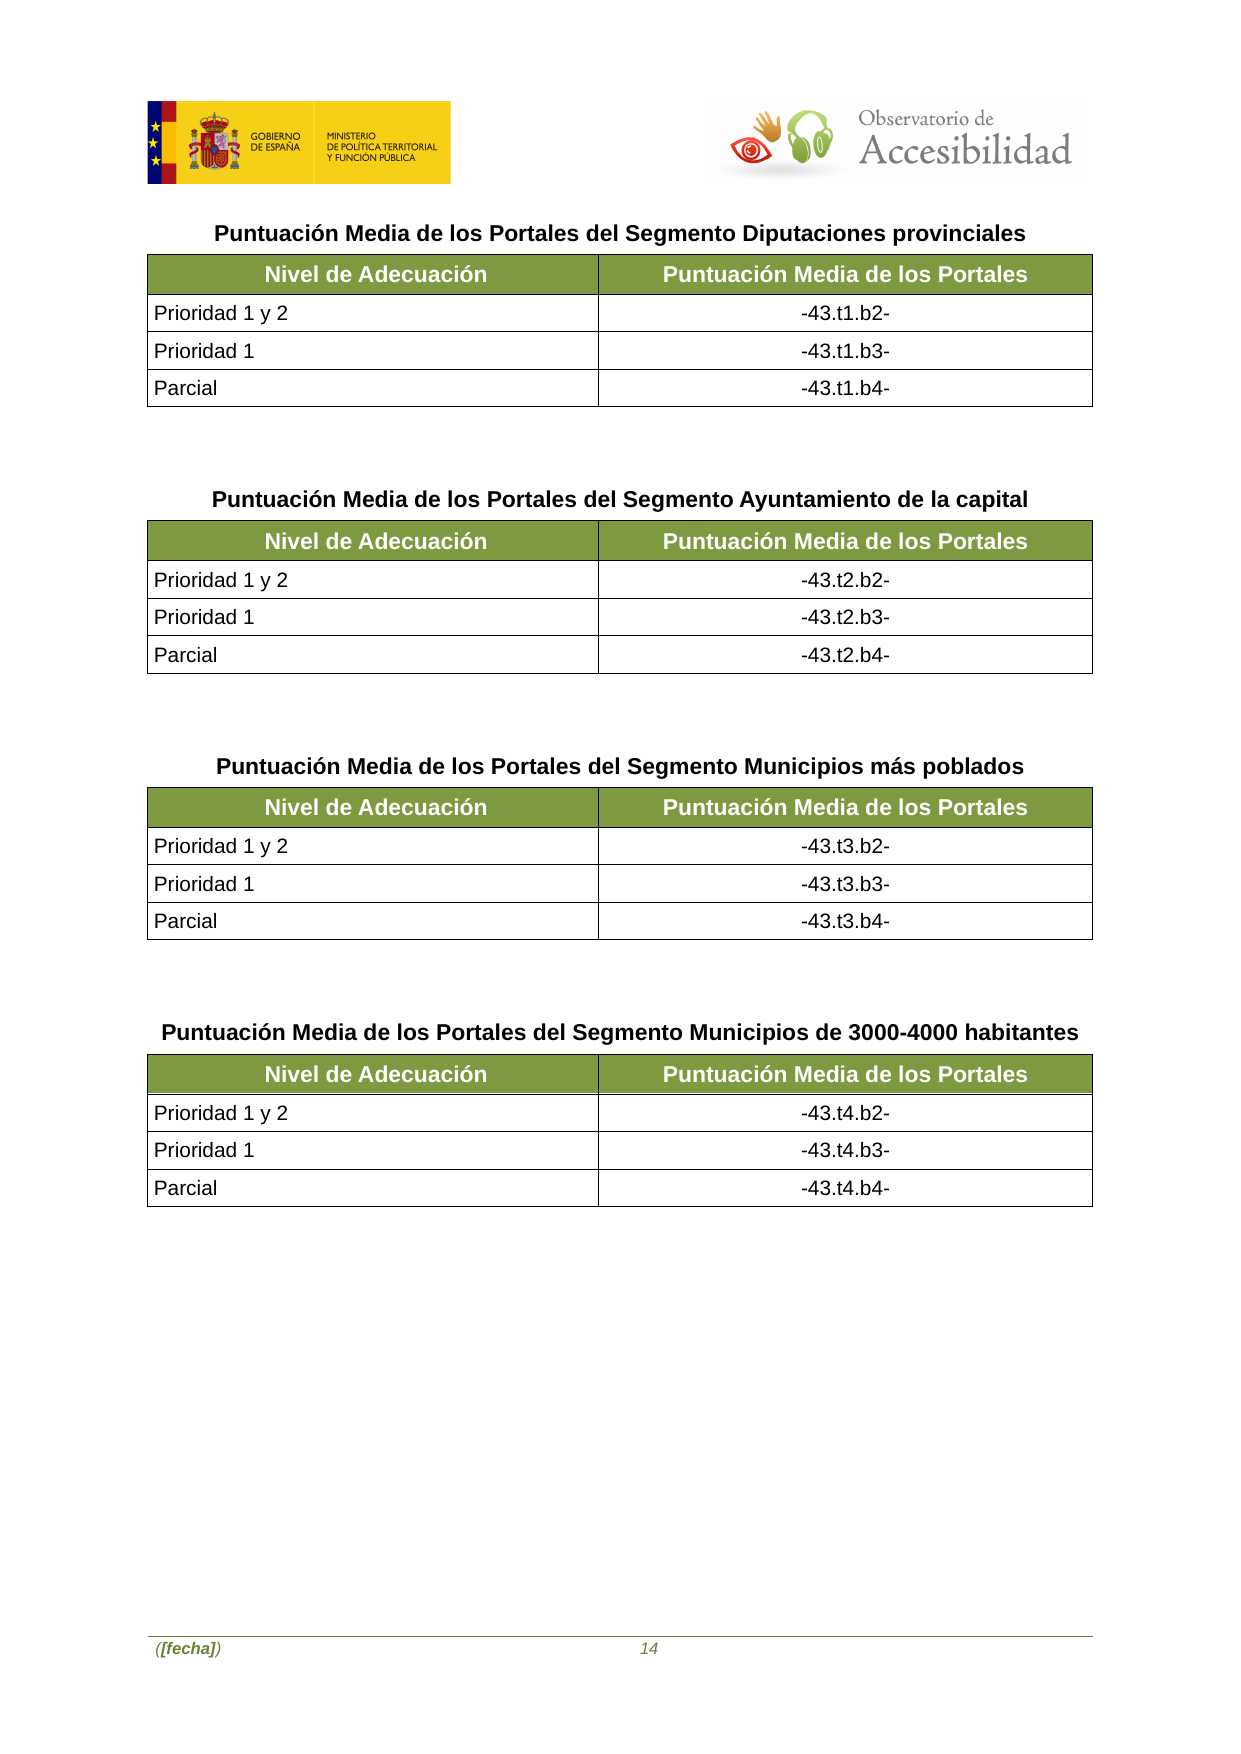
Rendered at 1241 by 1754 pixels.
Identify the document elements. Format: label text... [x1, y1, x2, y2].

table_cell -43.t3.b4- [599, 903, 1092, 939]
table_header Nivel de Adecuación [148, 521, 598, 560]
table_header Puntuación Media de los Portales [599, 521, 1092, 560]
table_cell Parcial [148, 1170, 598, 1206]
table_cell Prioridad 1 y 2 [148, 295, 598, 331]
picture [147, 101, 451, 184]
table_header Puntuación Media de los Portales [599, 1055, 1092, 1093]
table_cell -43.t3.b2- [599, 828, 1092, 864]
table_cell -43.t1.b3- [599, 332, 1092, 369]
table_header Nivel de Adecuación [148, 1055, 598, 1093]
table_cell Prioridad 1 [148, 332, 598, 369]
table_cell -43.t4.b2- [599, 1095, 1092, 1131]
table_cell Parcial [148, 636, 598, 673]
table_header Nivel de Adecuación [148, 788, 598, 827]
table_header Puntuación Media de los Portales [599, 788, 1092, 827]
table_cell -43.t2.b3- [599, 599, 1092, 635]
table_cell -43.t2.b4- [599, 636, 1092, 673]
text Puntuación Media de los Portales del Segmento Municipios de 3000-4000 habitantes [148, 1019, 1092, 1046]
picture [710, 101, 1086, 184]
table_cell -43.t4.b4- [599, 1170, 1092, 1206]
table_cell -43.t1.b4- [599, 370, 1092, 406]
table_cell -43.t3.b3- [599, 865, 1092, 902]
table_cell Parcial [148, 370, 598, 406]
text Puntuación Media de los Portales del Segmento Ayuntamiento de la capital [148, 486, 1092, 513]
table_header Puntuación Media de los Portales [599, 255, 1092, 294]
text Puntuación Media de los Portales del Segmento Municipios más poblados [148, 753, 1092, 779]
table_cell -43.t1.b2- [599, 295, 1092, 331]
table_cell Parcial [148, 903, 598, 939]
table_cell Prioridad 1 y 2 [148, 828, 598, 864]
table_cell -43.t2.b2- [599, 561, 1092, 598]
table_cell -43.t4.b3- [599, 1132, 1092, 1168]
table_cell Prioridad 1 y 2 [148, 1095, 598, 1131]
table_cell Prioridad 1 [148, 865, 598, 902]
table_header Nivel de Adecuación [148, 255, 598, 294]
table_cell Prioridad 1 y 2 [148, 561, 598, 598]
table_cell Prioridad 1 [148, 599, 598, 635]
text Puntuación Media de los Portales del Segmento Diputaciones provinciales [148, 220, 1092, 246]
table_cell Prioridad 1 [148, 1132, 598, 1168]
